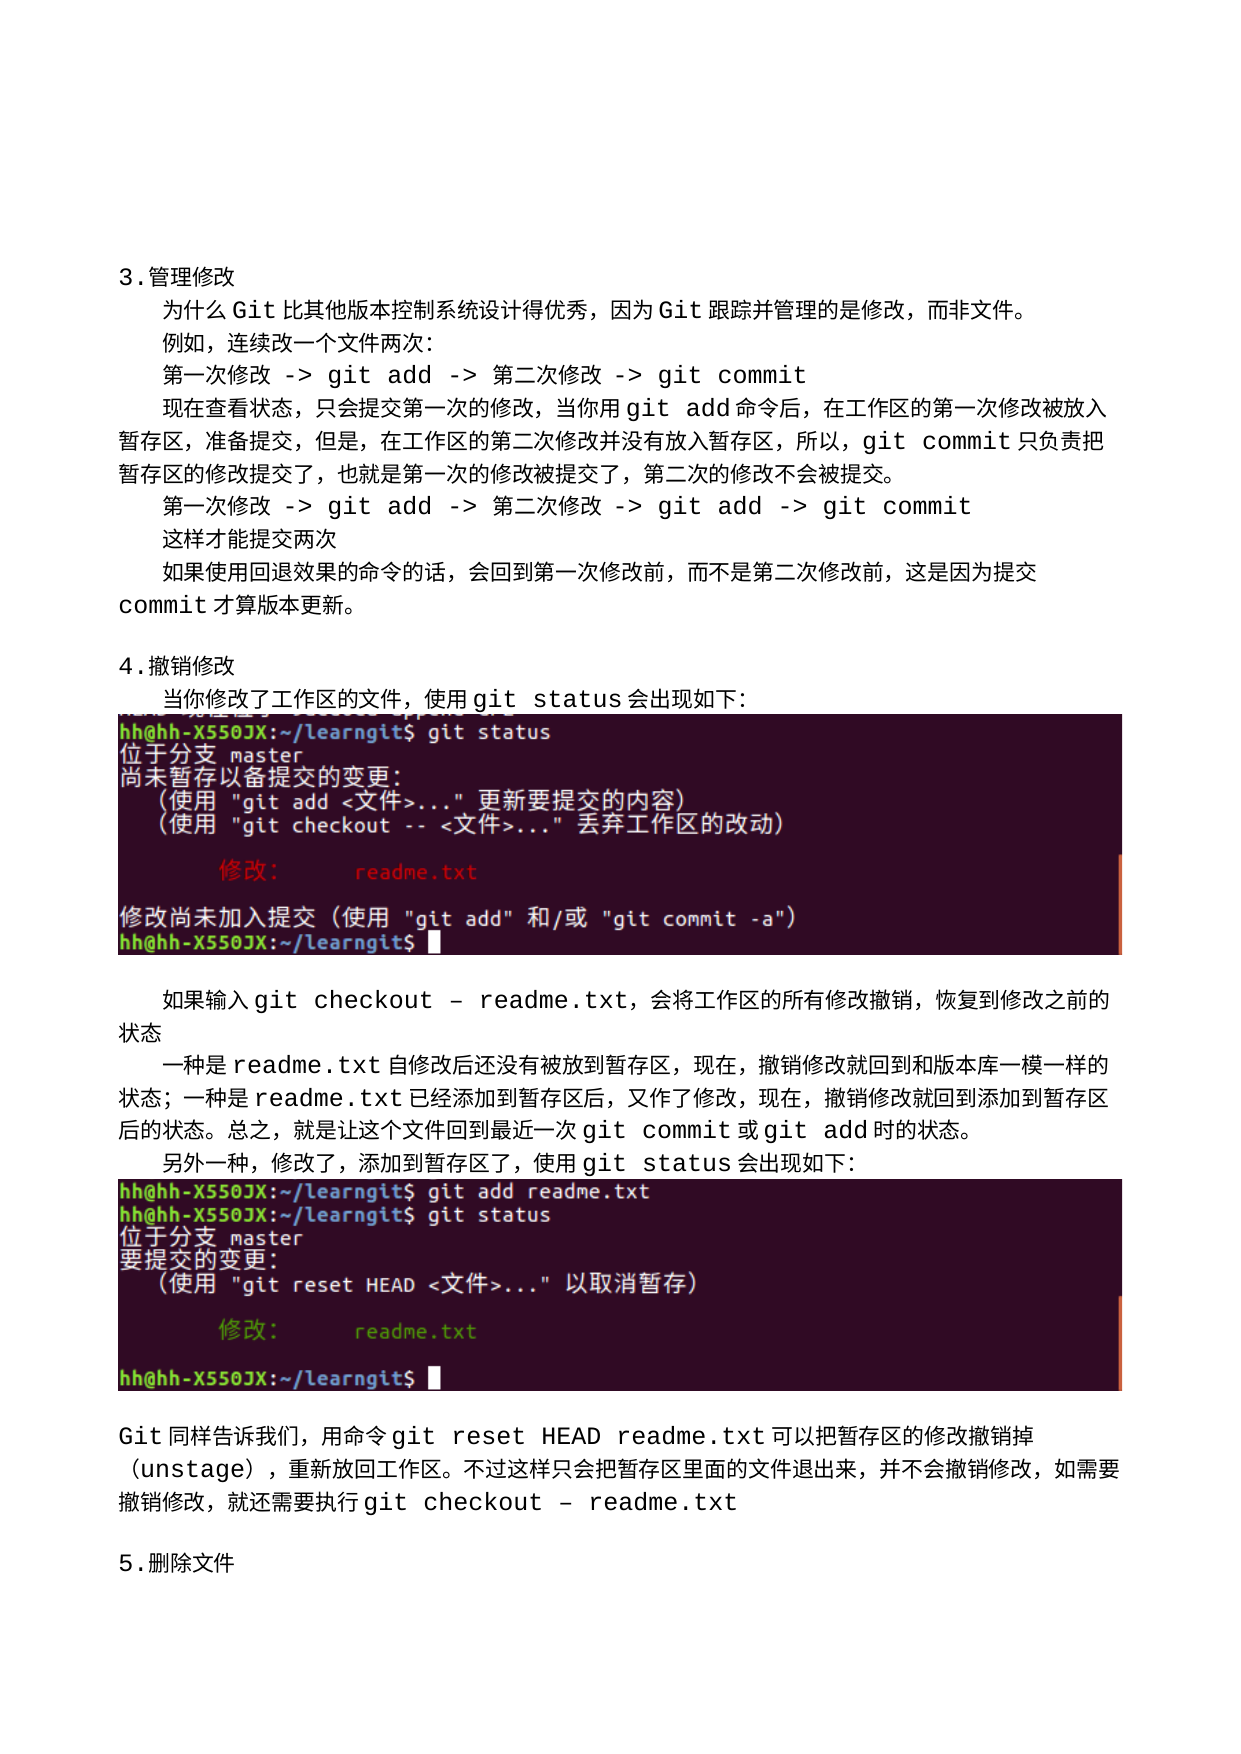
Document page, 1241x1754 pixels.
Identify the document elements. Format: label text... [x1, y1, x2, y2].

text 例如，连续改一个文件两次： [118, 326, 1122, 358]
text 当你修改了工作区的文件，使用git status会出现如下： [118, 682, 1122, 714]
text 第一次修改 -> git add -> 第二次修改 -> git commit [118, 358, 1122, 391]
text 现在查看状态，只会提交第一次的修改，当你用git add命令后，在工作区的第一次修改被放入暂存区，准备提交，但是，在工作区的第二次修改并没有放入暂存区，所以，git commit只负责把暂存区的修改提交了，也就是第一次的修改被提交了，第二次的修改不会被提交。 [118, 391, 1122, 489]
text 4.撤销修改 [118, 649, 1122, 682]
text Git同样告诉我们，用命令git reset HEAD readme.txt可以把暂存区的修改撤销掉（unstage），重新放回工作区。不过这样只会把暂存区里面的文件退出来，并不会撤销修改，如需要撤销修改，就还需要执行git checkout – readme.txt [118, 1419, 1122, 1518]
text 这样才能提交两次 [118, 522, 1122, 555]
text 一种是readme.txt自修改后还没有被放到暂存区，现在，撤销修改就回到和版本库一模一样的状态；一种是readme.txt已经添加到暂存区后，又作了修改，现在，撤销修改就回到添加到暂存区后的状态。总之，就是让这个文件回到最近一次git commit或git add时的状态。 [118, 1048, 1122, 1146]
text 第一次修改 -> git add -> 第二次修改 -> git add -> git commit [118, 489, 1122, 522]
text 3.管理修改 [118, 260, 1122, 293]
text 为什么Git比其他版本控制系统设计得优秀，因为Git跟踪并管理的是修改，而非文件。 [118, 293, 1122, 326]
picture [118, 714, 1123, 955]
text 如果使用回退效果的命令的话，会回到第一次修改前，而不是第二次修改前，这是因为提交commit才算版本更新。 [118, 555, 1122, 621]
picture [118, 1179, 1123, 1391]
text 如果输入git checkout – readme.txt，会将工作区的所有修改撤销，恢复到修改之前的状态 [118, 983, 1122, 1048]
text 5.删除文件 [118, 1546, 1122, 1579]
text 另外一种，修改了，添加到暂存区了，使用git status会出现如下： [118, 1146, 1122, 1179]
